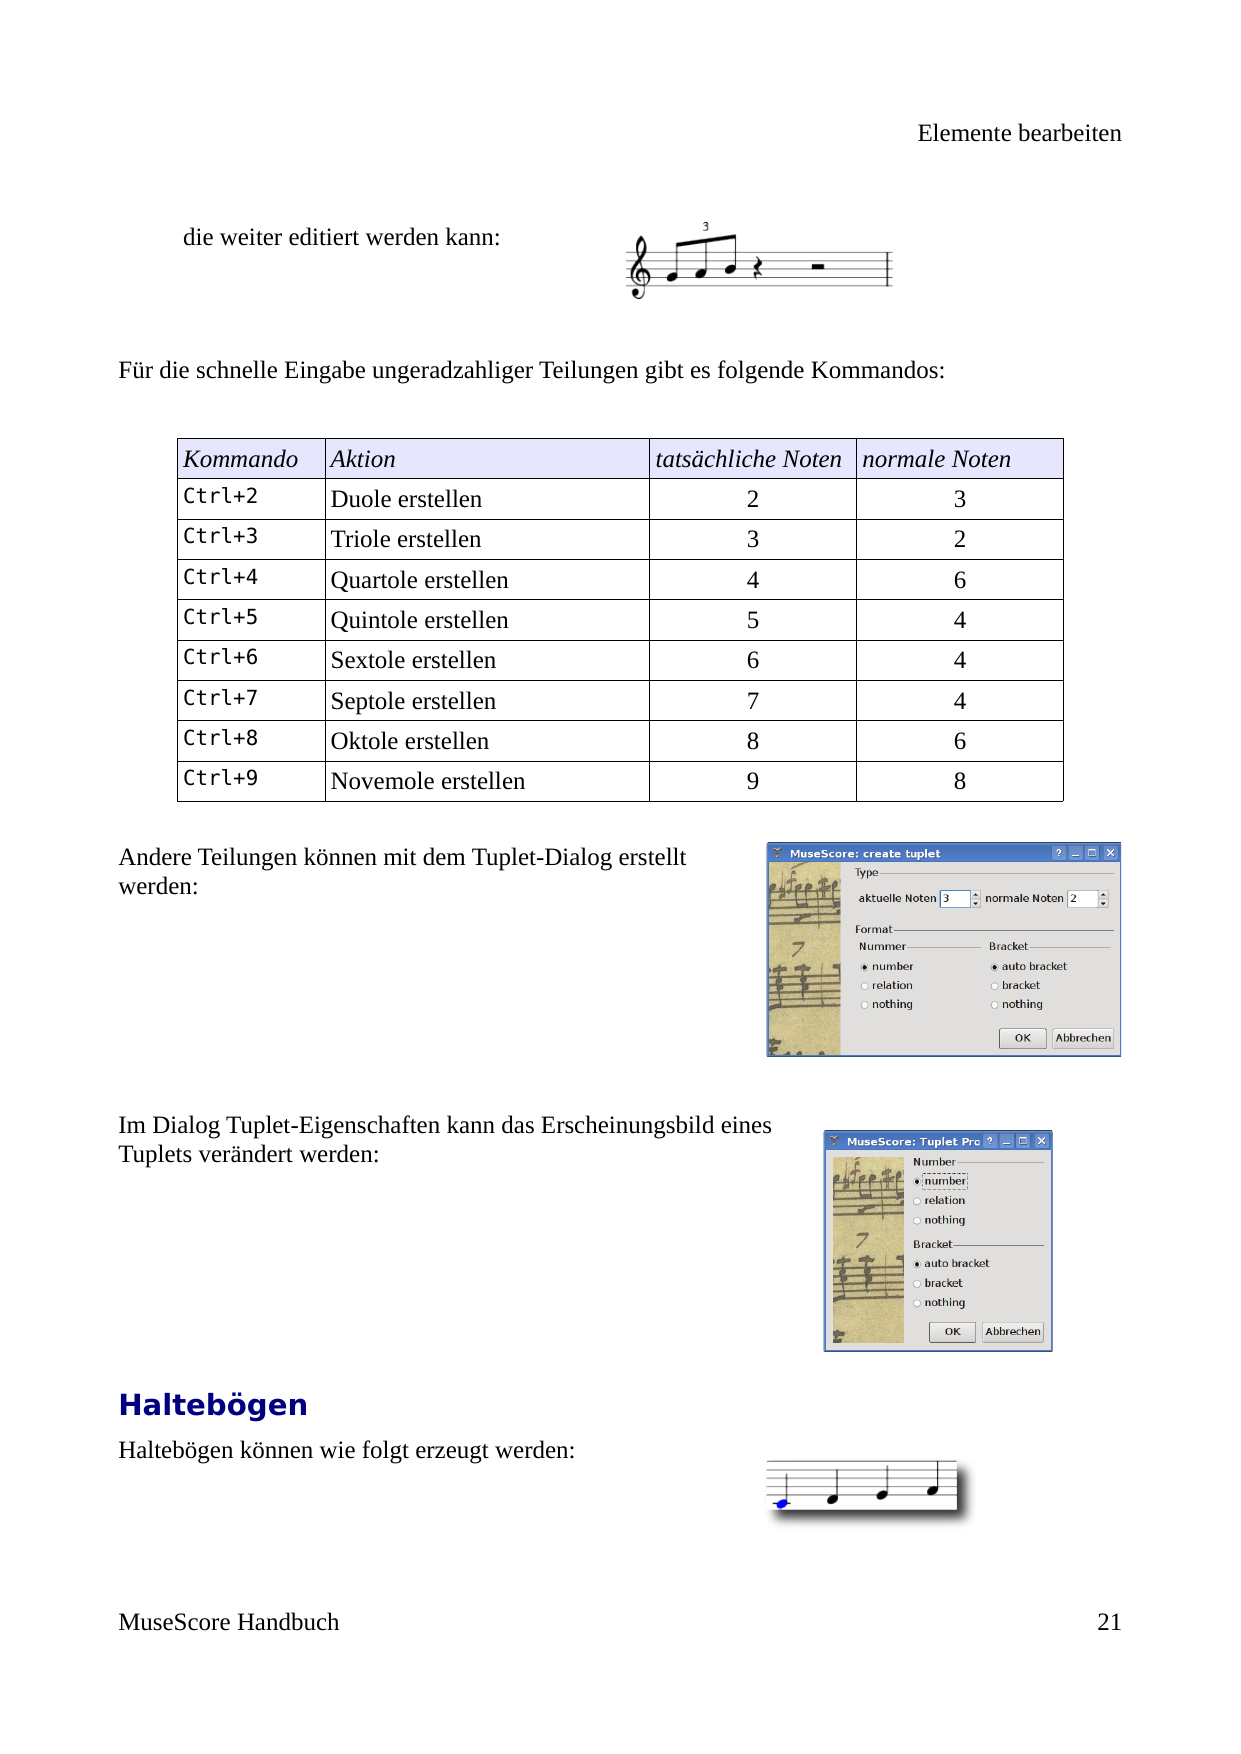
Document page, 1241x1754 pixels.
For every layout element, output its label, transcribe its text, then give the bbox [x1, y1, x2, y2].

table_cell Novemole erstellen [326, 762, 649, 801]
table_header normale Noten [857, 439, 1063, 478]
table_cell Ctrl+5 [178, 600, 325, 639]
picture [625, 222, 893, 299]
table_cell [620, 217, 1063, 298]
subtitle Haltebögen [118, 1389, 1122, 1423]
table_cell Ctrl+9 [178, 762, 325, 801]
table_cell Triole erstellen [326, 520, 649, 559]
table_cell Ctrl+8 [178, 721, 325, 761]
table_cell 8 [857, 762, 1063, 801]
table_cell 3 [650, 520, 856, 559]
table_header tatsächliche Noten [650, 439, 856, 478]
text Im Dialog Tuplet-Eigenschaften kann das Erscheinungsbild eines Tuplets verändert werden: [118, 1110, 1004, 1351]
table_header Aktion [326, 439, 649, 478]
table_cell 9 [650, 762, 856, 801]
table_cell 2 [857, 520, 1063, 559]
table_cell Ctrl+7 [178, 681, 325, 720]
table_cell 4 [857, 600, 1063, 639]
picture [760, 1454, 982, 1535]
picture [766, 842, 1122, 1057]
table_cell Septole erstellen [326, 681, 649, 720]
table_cell [620, 176, 1063, 217]
text Für die schnelle Eingabe ungeradzahliger Teilungen gibt es folgende Kommandos: [118, 356, 1004, 384]
table_cell die weiter editiert werden kann: [177, 217, 620, 314]
text Haltebögen können wie folgt erzeugt werden: [118, 1435, 1004, 1535]
table_cell 8 [650, 721, 856, 761]
table_cell 7 [650, 681, 856, 720]
text Andere Teilungen können mit dem Tuplet-Dialog erstellt werden: [118, 842, 766, 1057]
table_cell Quartole erstellen [326, 560, 649, 599]
table_header Kommando [178, 439, 325, 478]
table_cell Duole erstellen [326, 479, 649, 519]
picture [823, 1130, 1053, 1352]
table_cell 4 [650, 560, 856, 599]
table_cell 6 [857, 560, 1063, 599]
table_cell Ctrl+3 [178, 520, 325, 559]
table_cell 6 [650, 641, 856, 680]
table_cell Oktole erstellen [326, 721, 649, 761]
table_cell Ctrl+6 [178, 641, 325, 680]
table_cell [620, 299, 1063, 314]
table_cell 4 [857, 641, 1063, 680]
table_cell 2 [650, 479, 856, 519]
table_cell 5 [650, 600, 856, 639]
table_cell [177, 176, 620, 217]
table_cell Sextole erstellen [326, 641, 649, 680]
table_cell Ctrl+2 [178, 479, 325, 519]
table_cell Quintole erstellen [326, 600, 649, 639]
table_cell Ctrl+4 [178, 560, 325, 599]
table_cell 3 [857, 479, 1063, 519]
table_cell 4 [857, 681, 1063, 720]
table_cell 6 [857, 721, 1063, 761]
